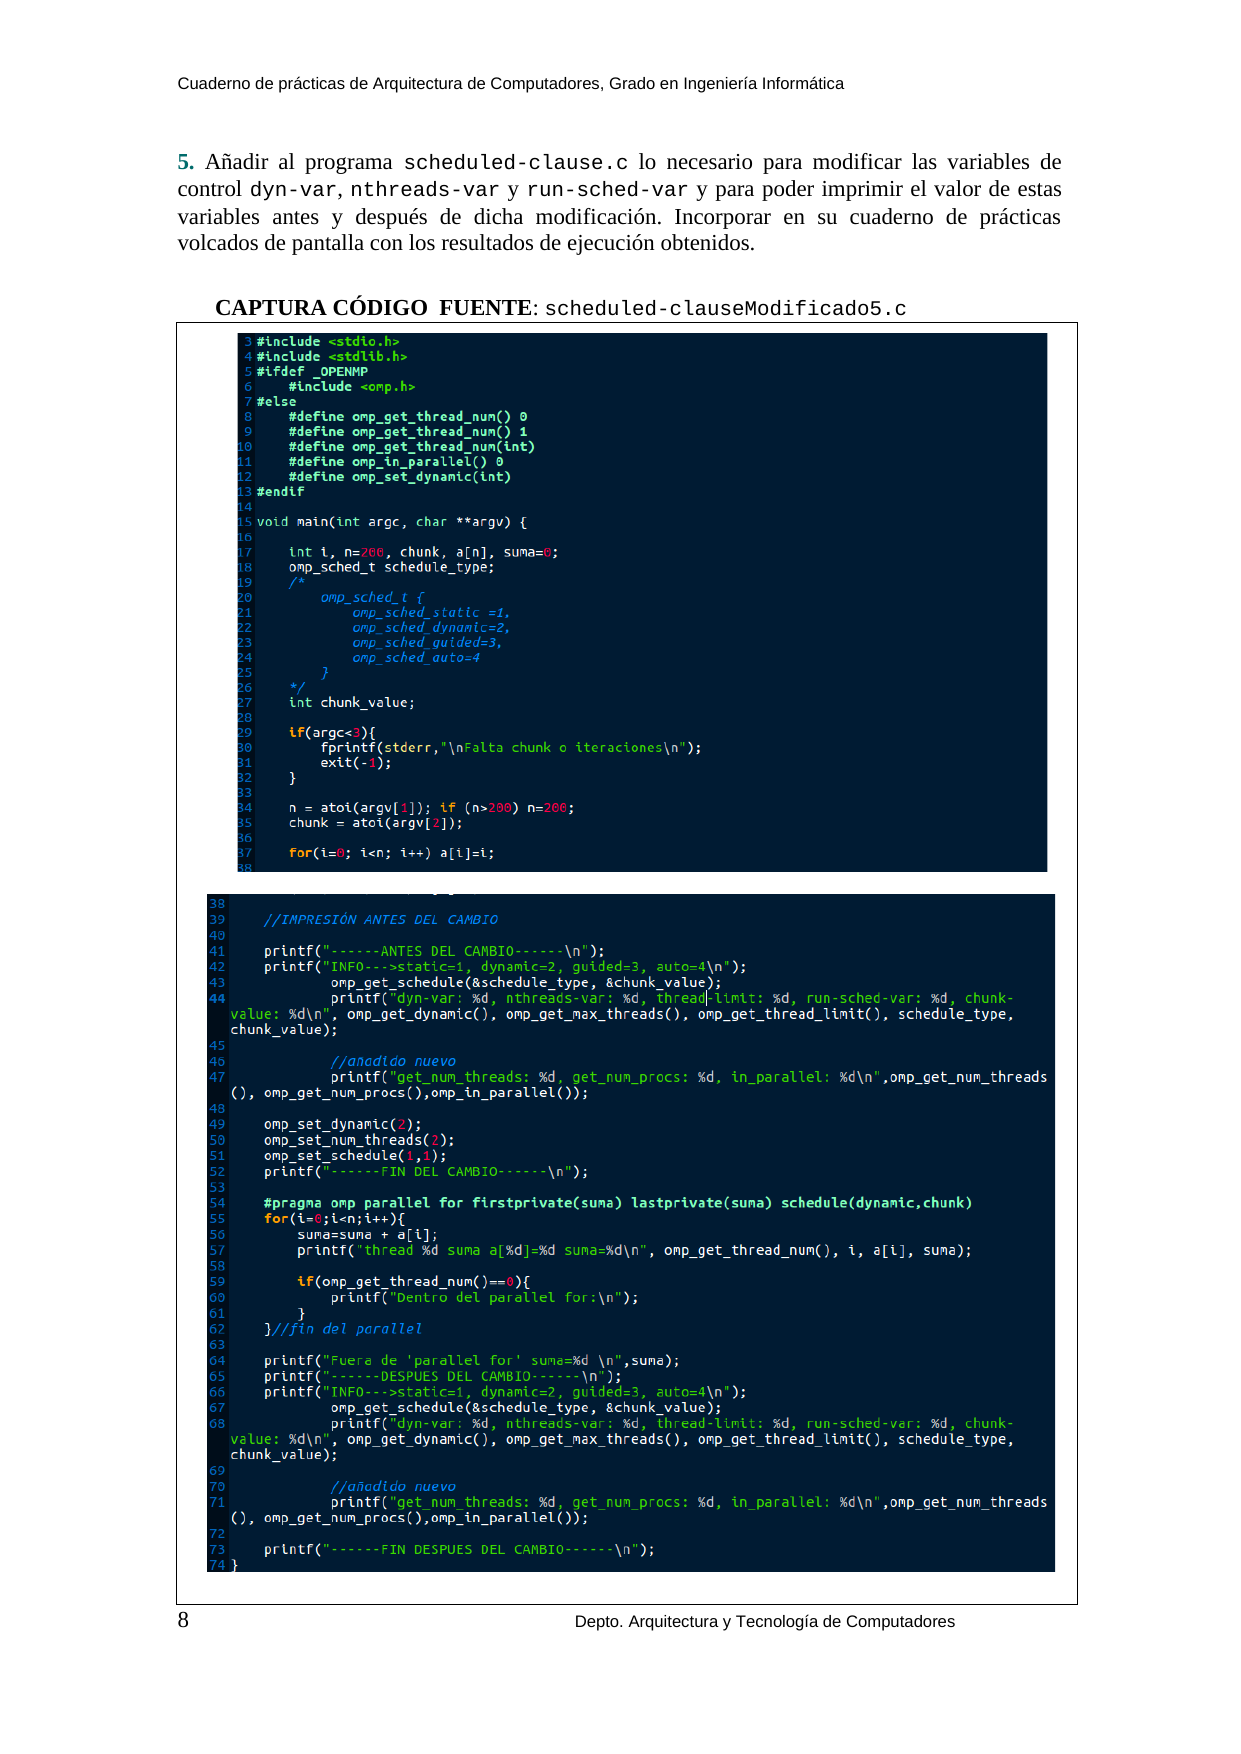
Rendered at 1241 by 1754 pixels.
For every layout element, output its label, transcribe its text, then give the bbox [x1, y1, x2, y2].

text CAPTURA CÓDIGO FUENTE: scheduled-clauseModificado5.c [215, 294, 1063, 322]
picture [237, 333, 1048, 872]
list 5. Añadir al programa scheduled-clause.c lo necesario para modificar las variables de control dyn-var, nthreads-var y run-sched-var y para poder imprimir el valor de estas variables antes y después de dicha modificación. Incorporar en su cuaderno de prácticas volcados de pantalla con los resultados de ejecución obtenidos. [177, 148, 1063, 256]
table_header [177, 895, 1077, 1604]
table_header [177, 323, 1077, 333]
table_header [177, 334, 1077, 894]
picture [207, 894, 1056, 1572]
